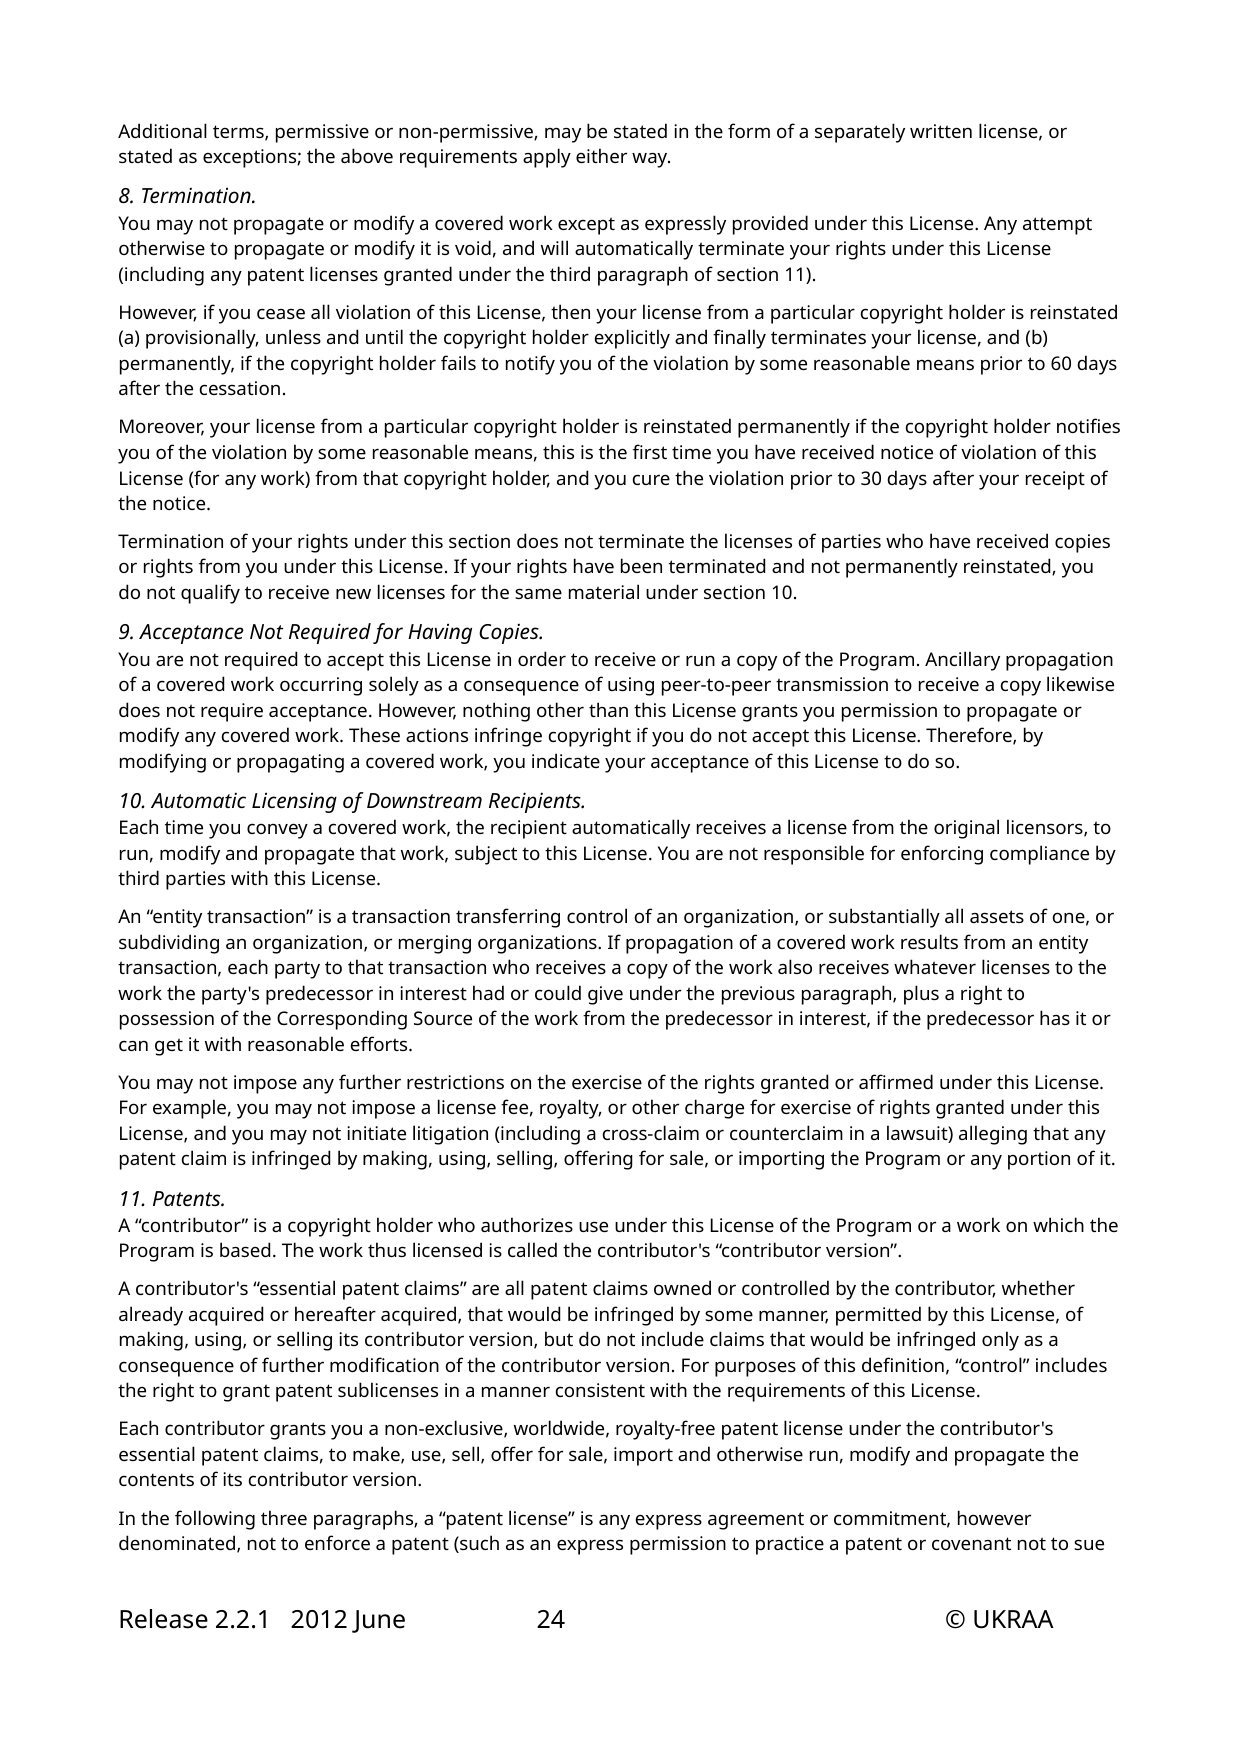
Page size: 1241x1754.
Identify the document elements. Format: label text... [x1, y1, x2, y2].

subtitle 9. Acceptance Not Required for Having Copies. [118, 617, 1122, 646]
text A contributor's “essential patent claims” are all patent claims owned or controlled by the contributor, whether already acquired or hereafter acquired, that would be infringed by some manner, permitted by this License, of making, using, or selling its contributor version, but do not include claims that would be infringed only as a consequence of further modification of the contributor version. For purposes of this definition, “control” includes the right to grant patent sublicenses in a manner consistent with the requirements of this License. [118, 1276, 1122, 1403]
text A “contributor” is a copyright holder who authorizes use under this License of the Program or a work on which the Program is based. The work thus licensed is called the contributor's “contributor version”. [118, 1212, 1122, 1263]
text In the following three paragraphs, a “patent license” is any express agreement or commitment, however denominated, not to enforce a patent (such as an express permission to practice a patent or covenant not to sue [118, 1505, 1122, 1556]
text Each contributor grants you a non-exclusive, worldwide, royalty-free patent license under the contributor's essential patent claims, to make, use, sell, offer for sale, import and otherwise run, modify and propagate the contents of its contributor version. [118, 1416, 1122, 1492]
subtitle 11. Patents. [118, 1184, 1122, 1212]
subtitle 8. Termination. [118, 182, 1122, 210]
text You may not impose any further restrictions on the exercise of the rights granted or affirmed under this License. For example, you may not impose a license fee, royalty, or other charge for exercise of rights granted under this License, and you may not initiate litigation (including a cross-claim or counterclaim in a lawsuit) alleging that any patent claim is infringed by making, using, selling, offering for sale, or importing the Program or any portion of it. [118, 1069, 1122, 1171]
text Moreover, your license from a particular copyright holder is reinstated permanently if the copyright holder notifies you of the violation by some reasonable means, this is the first time you have received notice of violation of this License (for any work) from that copyright holder, and you cure the violation prior to 30 days after your receipt of the notice. [118, 414, 1122, 516]
text An “entity transaction” is a transaction transferring control of an organization, or substantially all assets of one, or subdividing an organization, or merging organizations. If propagation of a covered work results from an entity transaction, each party to that transaction who receives a copy of the work also receives whatever licenses to the work the party's predecessor in interest had or could give under the previous paragraph, plus a right to possession of the Corresponding Source of the work from the predecessor in interest, if the predecessor has it or can get it with reasonable efforts. [118, 903, 1122, 1057]
text You may not propagate or modify a covered work except as expressly provided under this License. Any attempt otherwise to propagate or modify it is void, and will automatically terminate your rights under this License (including any patent licenses granted under the third paragraph of section 11). [118, 210, 1122, 287]
text Additional terms, permissive or non-permissive, may be stated in the form of a separately written license, or stated as exceptions; the above requirements apply either way. [118, 118, 1122, 169]
text You are not required to accept this License in order to receive or run a copy of the Program. Ancillary propagation of a covered work occurring solely as a consequence of using peer-to-peer transmission to receive a copy likewise does not require acceptance. However, nothing other than this License grants you permission to propagate or modify any covered work. These actions infringe copyright if you do not accept this License. Therefore, by modifying or propagating a covered work, you indicate your acceptance of this License to do so. [118, 646, 1122, 773]
text Termination of your rights under this section does not terminate the licenses of parties who have received copies or rights from you under this License. If your rights have been terminated and not permanently reinstated, you do not qualify to receive new licenses for the same material under section 10. [118, 528, 1122, 605]
text Each time you convey a covered work, the recipient automatically receives a license from the original licensors, to run, modify and propagate that work, subject to this License. You are not responsible for enforcing compliance by third parties with this License. [118, 814, 1122, 891]
text However, if you cease all violation of this License, then your license from a particular copyright holder is reinstated (a) provisionally, unless and until the copyright holder explicitly and finally terminates your license, and (b) permanently, if the copyright holder fails to notify you of the violation by some reasonable means prior to 60 days after the cessation. [118, 299, 1122, 401]
subtitle 10. Automatic Licensing of Downstream Recipients. [118, 786, 1122, 814]
